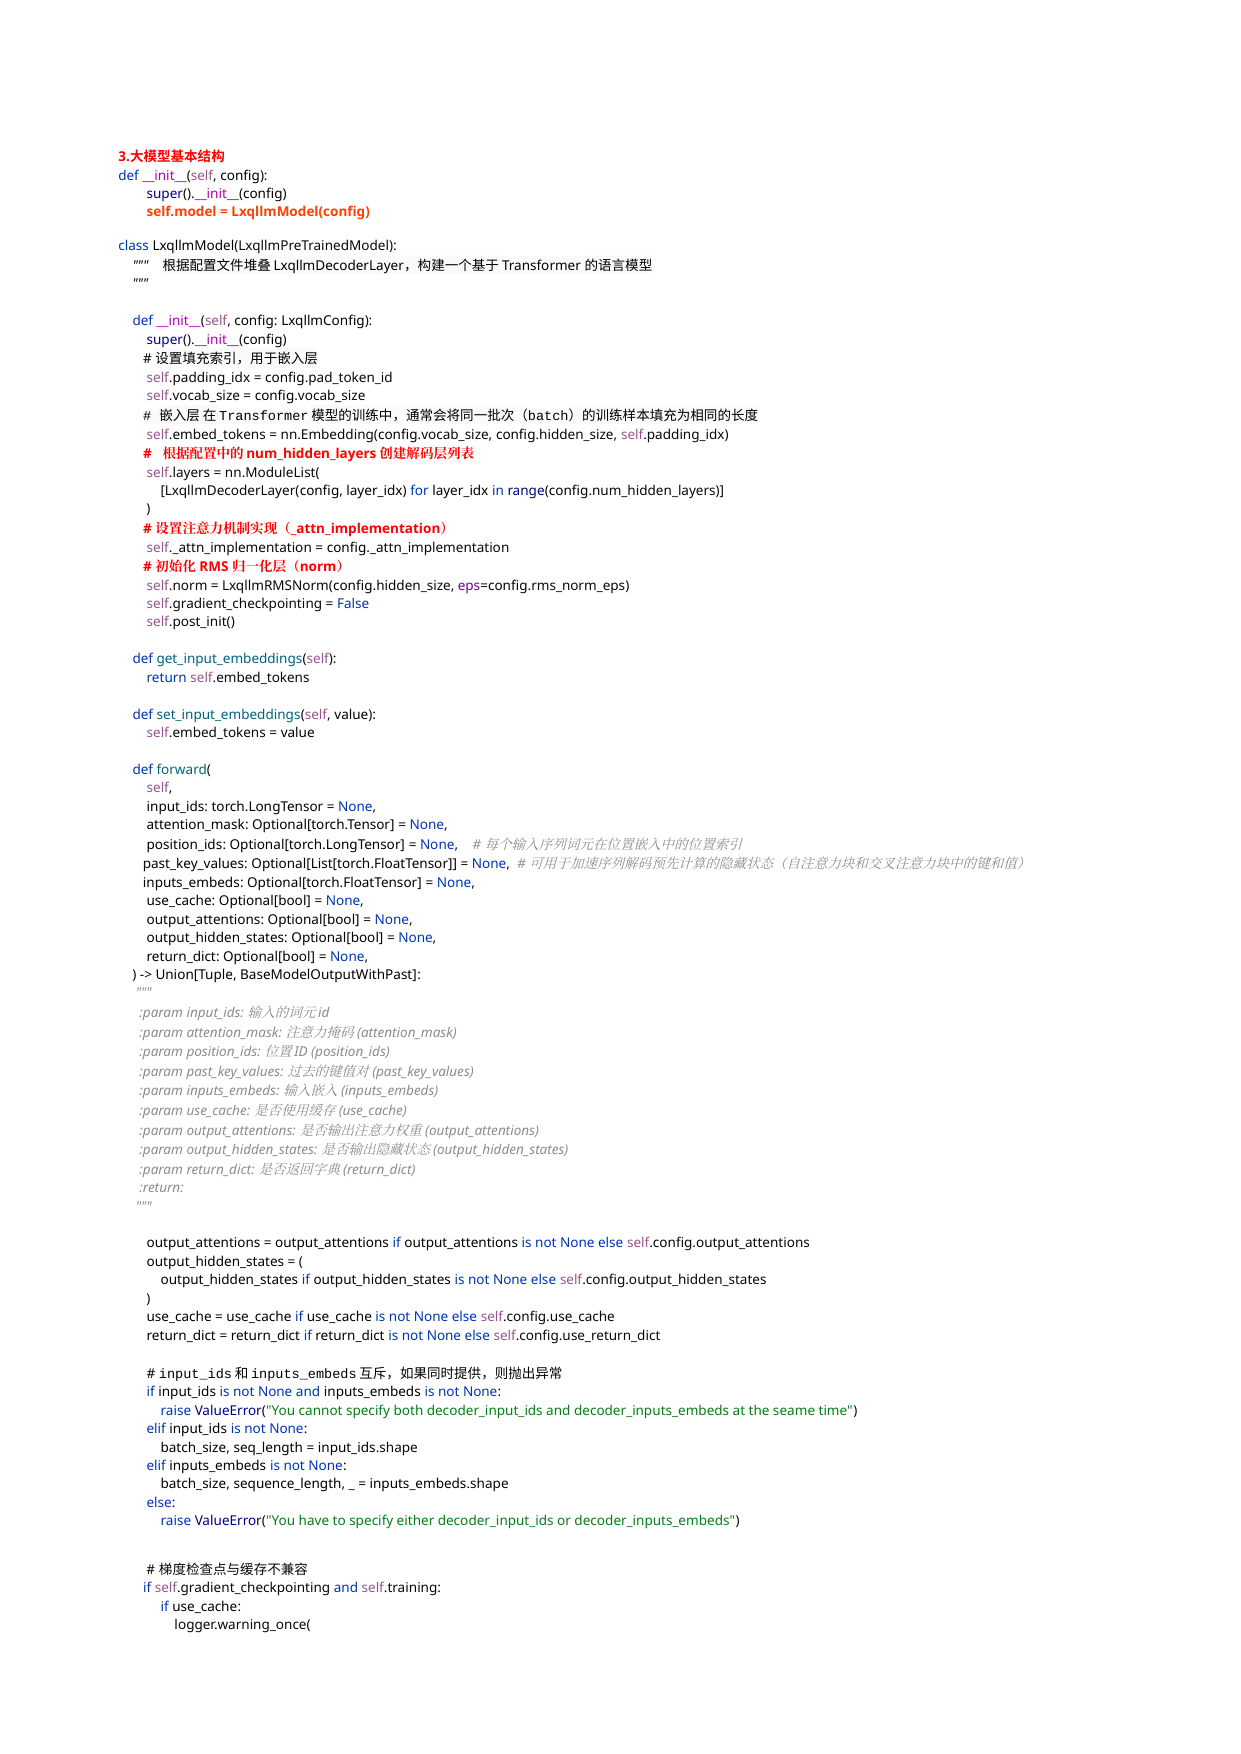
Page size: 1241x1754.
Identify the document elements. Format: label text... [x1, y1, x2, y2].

picture [212, 655, 217, 663]
picture [210, 711, 215, 719]
picture [242, 709, 249, 717]
picture [199, 764, 205, 774]
picture [221, 712, 227, 719]
text # 嵌入层 在Transformer模型的训练中，通常会将同一批次（batch）的训练样本填充为相同的长度 self.embed_tokens = nn.Embedding(config.vocab_size, config.hidden_size, self.padding_idx) [118, 405, 1122, 443]
text if self.gradient_checkpointing and self.training: if use_cache: logger.warning_once( [118, 1578, 1122, 1633]
picture [234, 656, 240, 663]
text # 根据配置中的num_hidden_layers创建解码层列表 self.layers = nn.ModuleList( [LxqllmDecoderLayer(config, layer_idx) for layer_idx in range(config.num_hidden_layers)] ) # 设置注意力机制实现（_attn_implementation） self._attn_implementation = config._attn_implementation [118, 443, 1122, 556]
picture [157, 656, 163, 666]
text 3.大模型基本结构 [118, 147, 1122, 165]
text # 梯度检查点与缓存不兼容 [118, 1558, 1122, 1578]
picture [165, 656, 171, 663]
picture [278, 712, 284, 719]
picture [288, 656, 294, 666]
picture [172, 655, 177, 663]
text # 初始化 RMS 归一化层（norm） self.norm = LxqllmRMSNorm(config.hidden_size, eps=config.rms_norm_eps) self.gradient_checkpointing = False self.post_init() def get_input_embeddings(self): return self.embed_tokens def set_input_embeddings(self, value): self.embed_tokens = value def forward( self, input_ids: torch.LongTensor = None, attention_mask: Optional[torch.Tensor] = None, position_ids: Optional[torch.LongTensor] = None, # 每个输入序列词元在位置嵌入中的位置索引 past_key_values: Optional[List[torch.FloatTensor]] = None, # 可用于加速序列解码预先计算的隐藏状态（自注意力块和交叉注意力块中的键和值） inputs_embeds: Optional[torch.FloatTensor] = None, use_cache: Optional[bool] = None, output_attentions: Optional[bool] = None, output_hidden_states: Optional[bool] = None, return_dict: Optional[bool] = None, ) -> Union[Tuple, BaseModelOutputWithPast]: [118, 556, 1122, 983]
picture [232, 712, 238, 719]
picture [196, 656, 203, 663]
text """ :param input_ids: 输入的词元id :param attention_mask: 注意力掩码 (attention_mask) :param position_ids: 位置ID (position_ids) :param past_key_values: 过去的键值对 (past_key_values) :param inputs_embeds: 输入嵌入 (inputs_embeds) :param use_cache: 是否使用缓存 (use_cache) :param output_attentions: 是否输出注意力权重 (output_attentions) :param output_hidden_states: 是否输出隐藏状态 (output_hidden_states) :param return_dict: 是否返回字典 (return_dict) :return: """ [118, 983, 1122, 1215]
picture [286, 712, 292, 722]
text def __init__(self, config): super().__init__(config) self.model = LxqllmModel(config) [118, 165, 1122, 221]
picture [266, 709, 272, 719]
text class LxqllmModel(LxqllmPreTrainedModel): """ 根据配置文件堆叠LxqllmDecoderLayer，构建一个基于 Transformer 的语言模型 """ [118, 236, 1122, 293]
picture [244, 653, 248, 663]
text # 设置填充索引，用于嵌入层 self.padding_idx = config.pad_token_id self.vocab_size = config.vocab_size [118, 348, 1122, 405]
text def __init__(self, config: LxqllmConfig): super().__init__(config) [118, 293, 1122, 348]
text output_attentions = output_attentions if output_attentions is not None else self.config.output_attentions output_hidden_states = ( output_hidden_states if output_hidden_states is not None else self.config.output_hidden_states ) use_cache = use_cache if use_cache is not None else self.config.use_cache return_dict = return_dict if return_dict is not None else self.config.use_return_dict # input_ids和inputs_embeds互斥，如果同时提供，则抛出异常 if input_ids is not None and inputs_embeds is not None: raise ValueError("You cannot specify both decoder_input_ids and decoder_inputs_embeds at the seame time") elif input_ids is not None: batch_size, seq_length = input_ids.shape elif inputs_embeds is not None: batch_size, sequence_length, _ = inputs_embeds.shape else: raise ValueError("You have to specify either decoder_input_ids or decoder_inputs_embeds") [118, 1215, 1122, 1558]
picture [223, 656, 229, 663]
